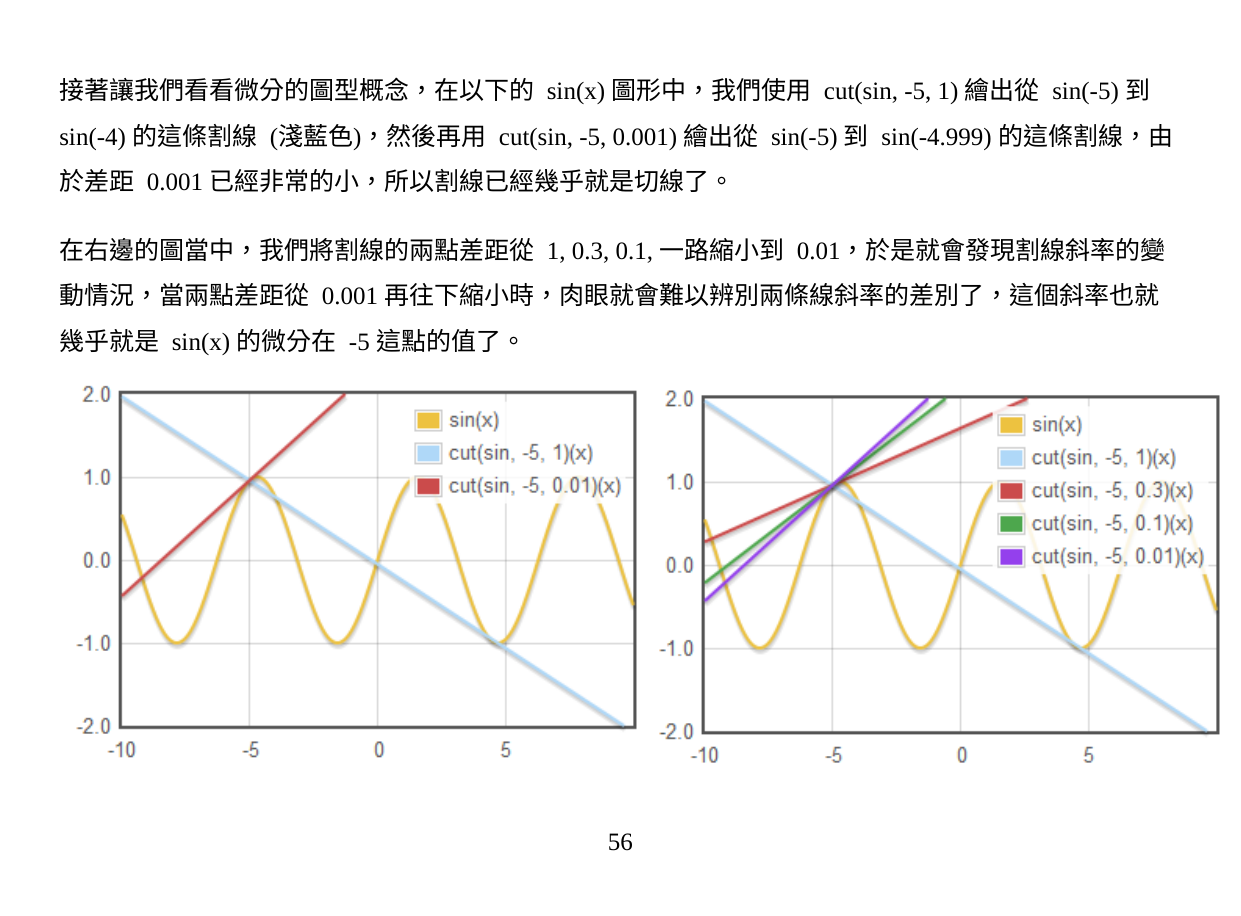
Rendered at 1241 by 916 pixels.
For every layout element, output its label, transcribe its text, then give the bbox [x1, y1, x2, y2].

picture [655, 383, 1226, 766]
picture [69, 377, 643, 759]
text 接著讓我們看看微分的圖型概念，在以下的 sin(x) 圖形中，我們使用 cut(sin, -5, 1) 繪出從 sin(-5) 到sin(-4) 的這條割線 (淺藍色)，然後再用 cut(sin, -5, 0.001) 繪出從 sin(-5) 到 sin(-4.999) 的這條割線，由於差距 0.001 已經非常的小，所以割線已經幾乎就是切線了。 [59, 71, 1181, 198]
text 在右邊的圖當中，我們將割線的兩點差距從 1, 0.3, 0.1, 一路縮小到 0.01，於是就會發現割線斜率的變動情況，當兩點差距從 0.001 再往下縮小時，肉眼就會難以辨別兩條線斜率的差別了，這個斜率也就幾乎就是 sin(x) 的微分在 -5 這點的值了。 [59, 230, 1181, 357]
